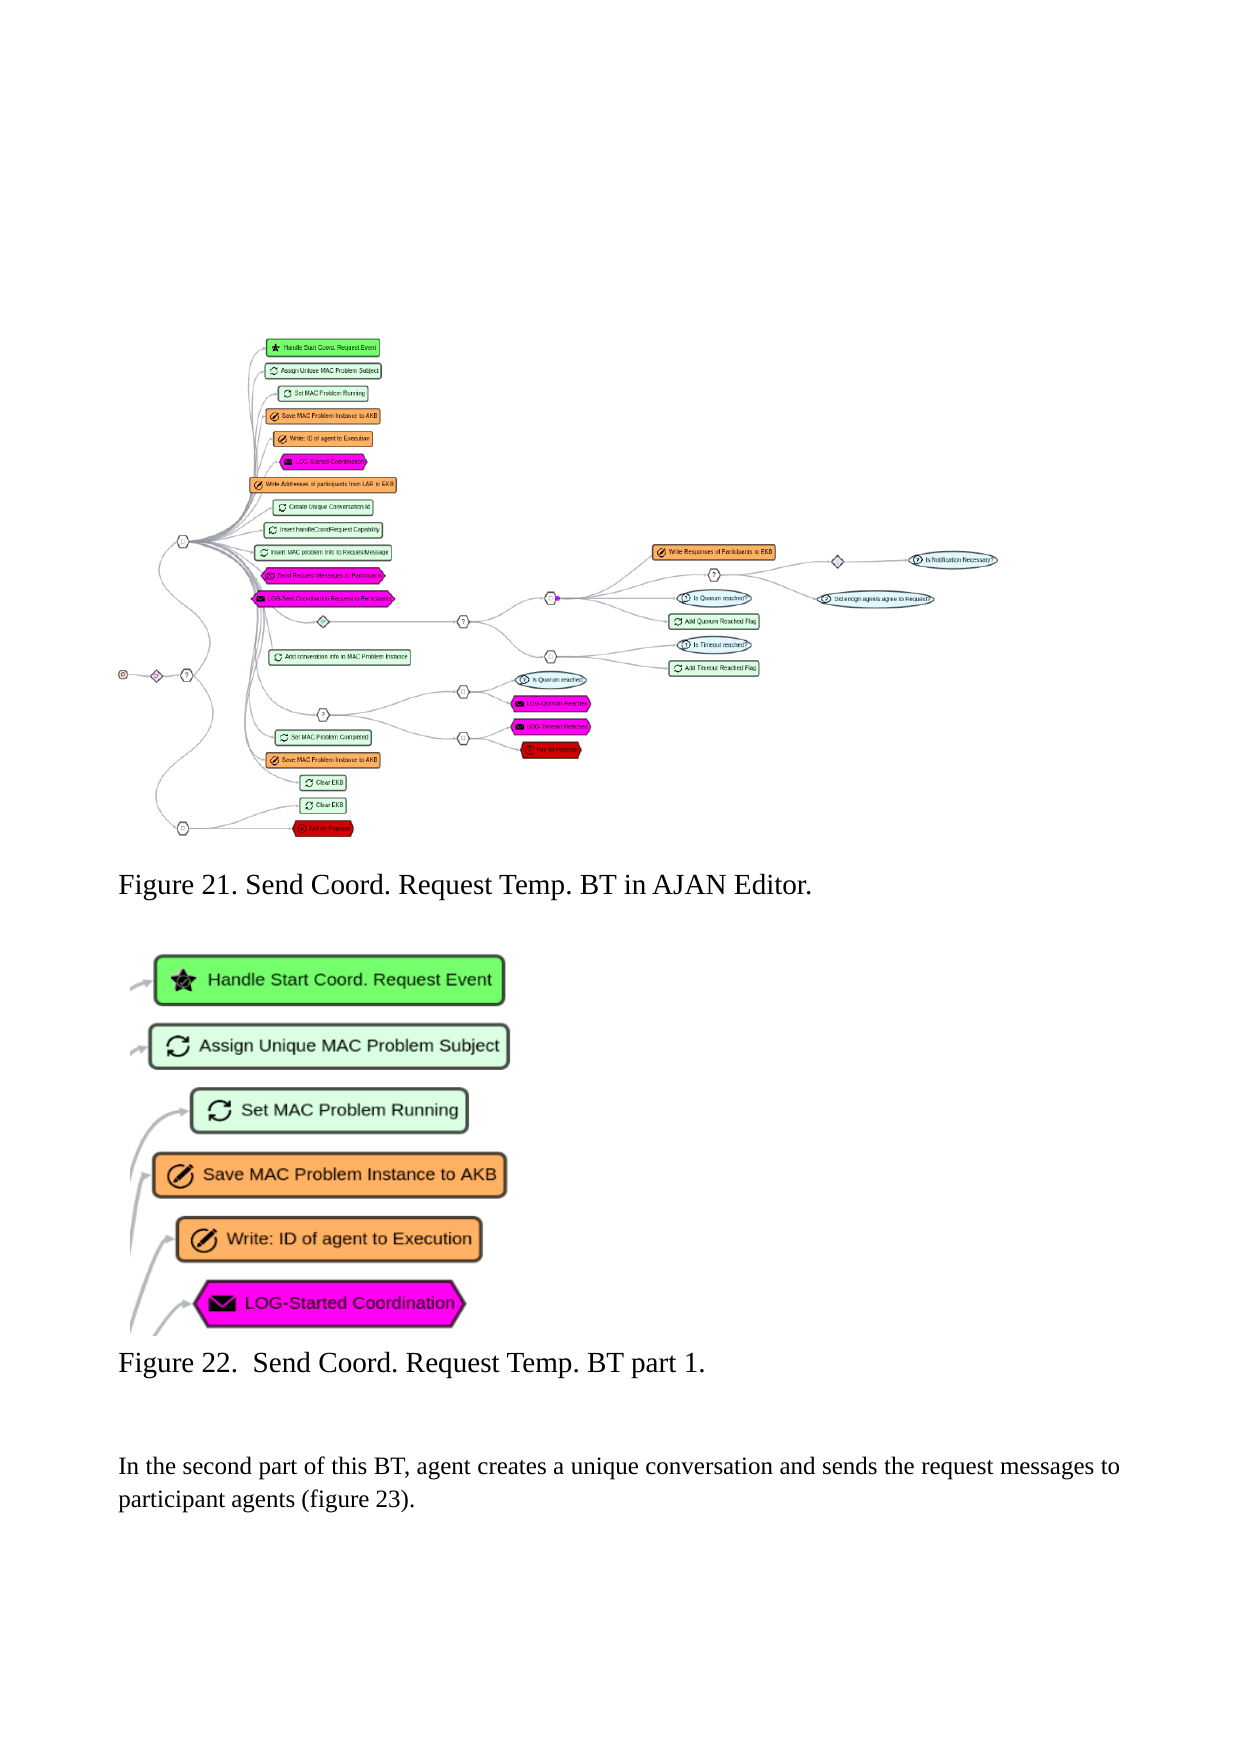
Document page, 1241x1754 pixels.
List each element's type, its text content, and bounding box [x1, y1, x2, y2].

picture [130, 938, 523, 1336]
text Figure 21. Send Coord. Request Temp. BT in AJAN Editor. [118, 867, 1122, 901]
text In the second part of this BT, agent creates a unique conversation and sends the request messages to participant agents (figure 23). [118, 1451, 1122, 1513]
picture [112, 335, 1000, 840]
text Figure 22. Send Coord. Request Temp. BT part 1. [118, 1345, 1122, 1379]
